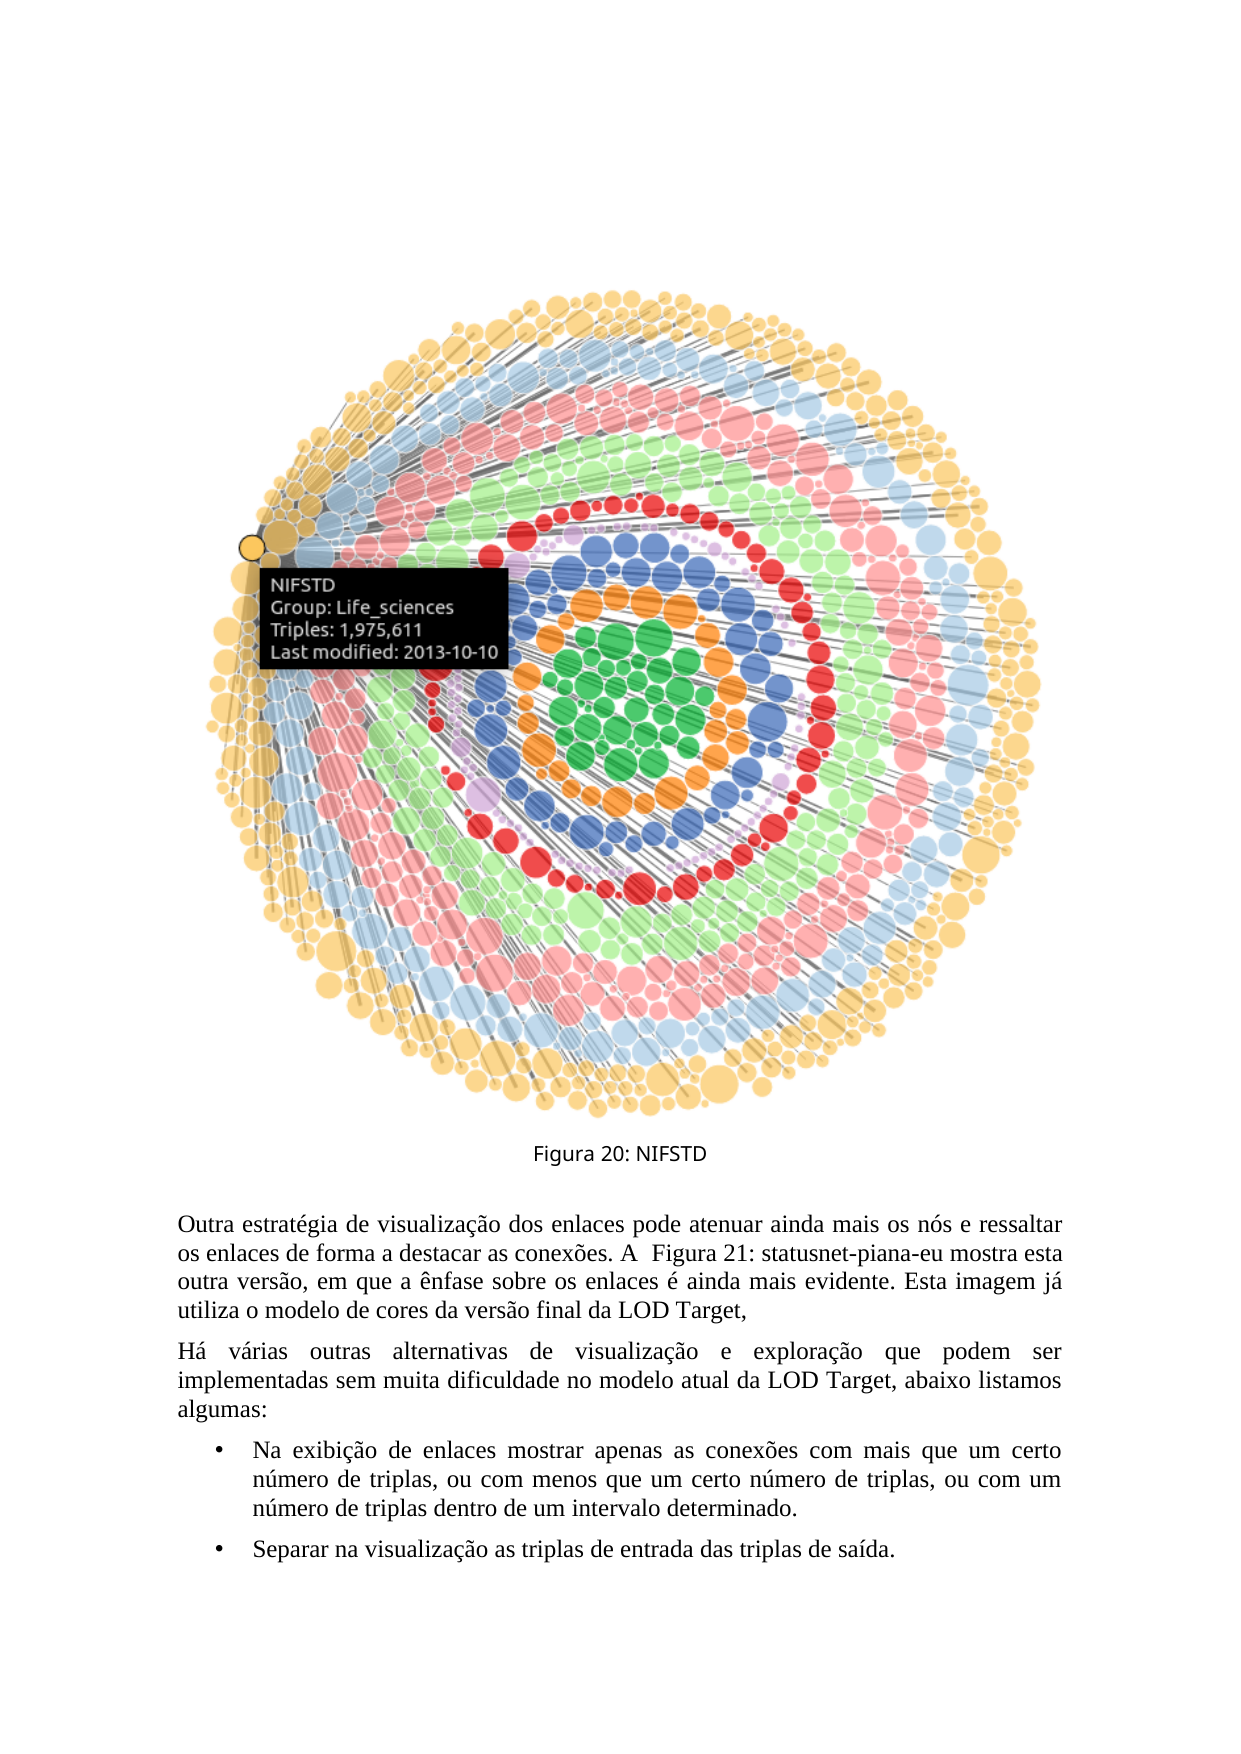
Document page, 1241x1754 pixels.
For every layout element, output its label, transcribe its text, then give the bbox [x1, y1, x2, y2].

picture [177, 248, 1063, 1134]
text Há várias outras alternativas de visualização e exploração que podem ser implementadas sem muita dificuldade no modelo atual da LOD Target, abaixo listamos algumas: [177, 1336, 1063, 1423]
list Na exibição de enlaces mostrar apenas as conexões com mais que um certo número de triplas, ou com menos que um certo número de triplas, ou com um número de triplas dentro de um intervalo determinado. [215, 1435, 1063, 1521]
text Outra estratégia de visualização dos enlaces pode atenuar ainda mais os nós e ressaltar os enlaces de forma a destacar as conexões. A Figura 21: statusnet-piana-eu mostra esta outra versão, em que a ênfase sobre os enlaces é ainda mais evidente. Esta imagem já utiliza o modelo de cores da versão final da LOD Target, [177, 1209, 1063, 1324]
text Figura 20: NIFSTD [177, 1134, 1063, 1168]
list Separar na visualização as triplas de entrada das triplas de saída. [215, 1534, 1063, 1563]
